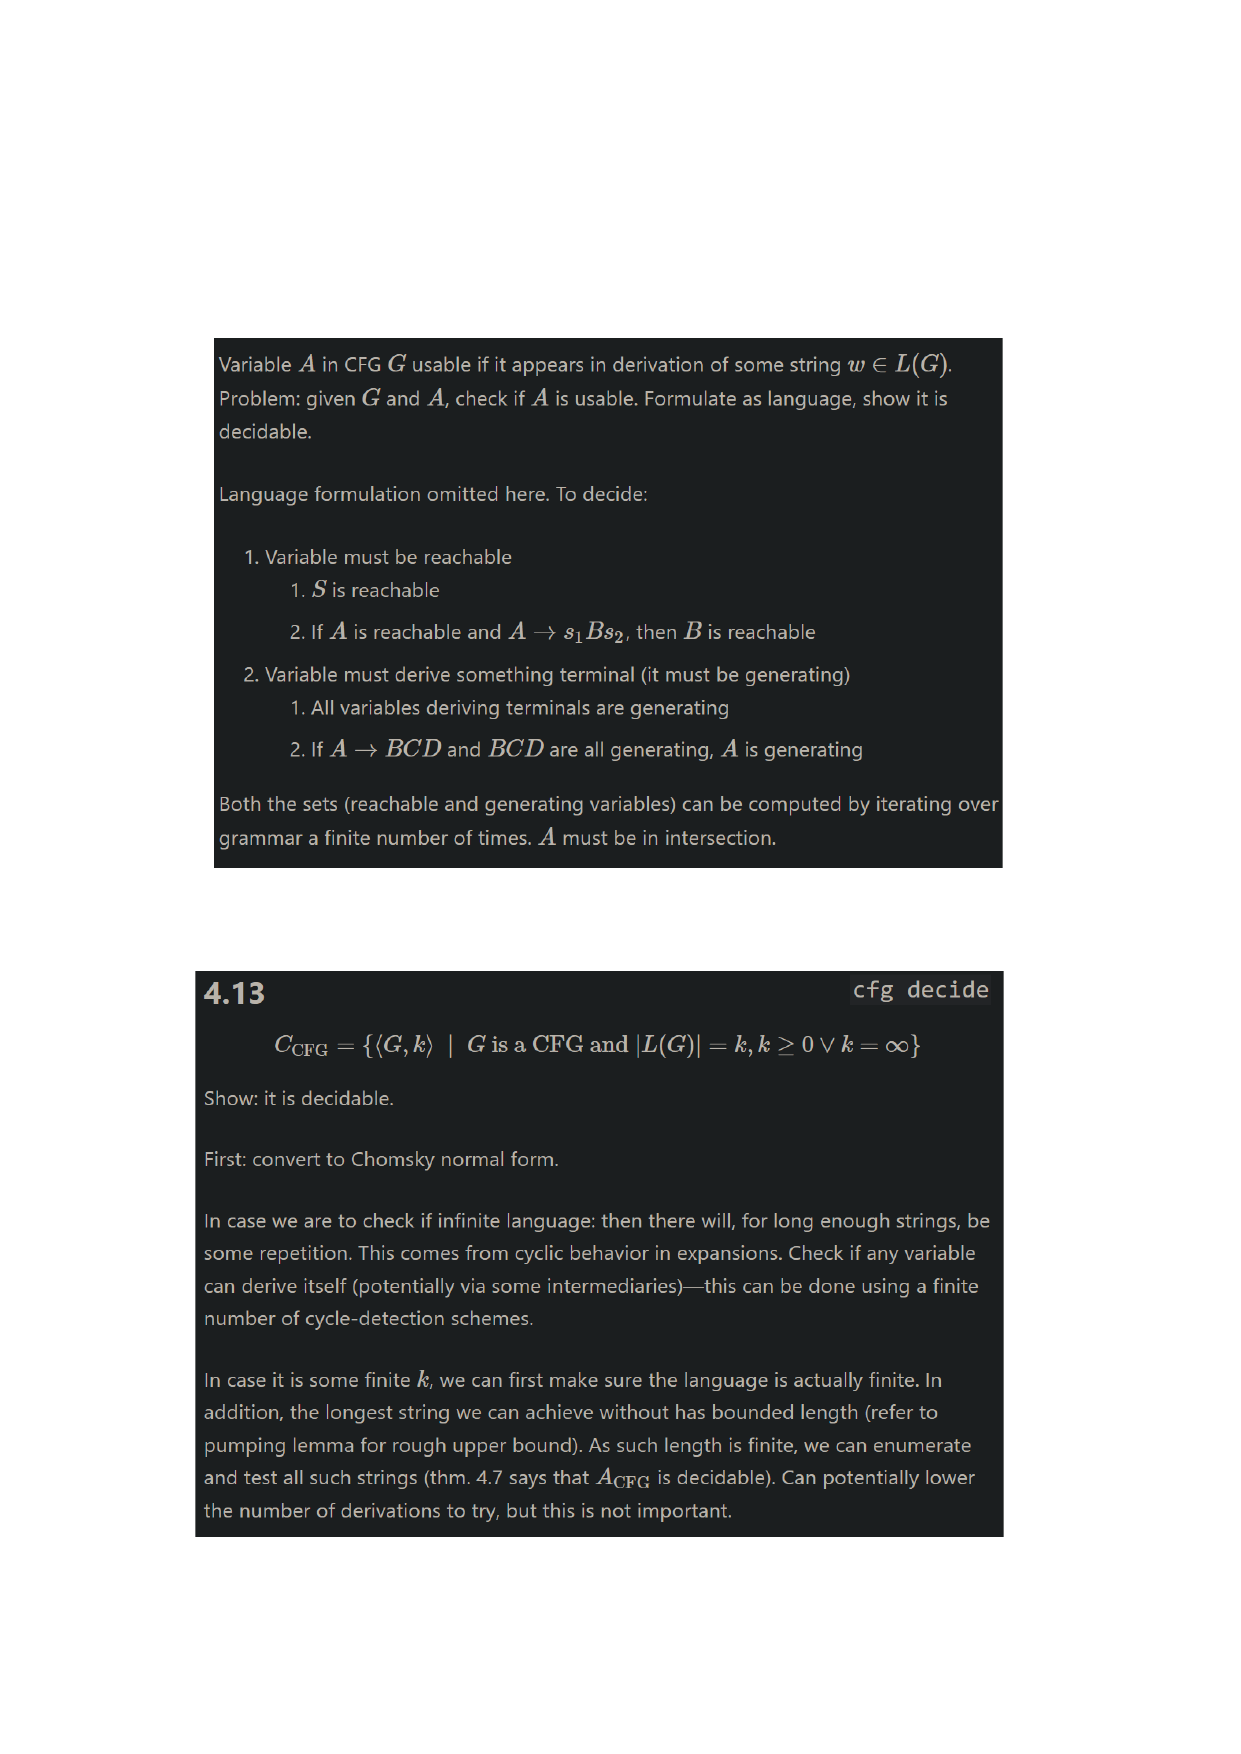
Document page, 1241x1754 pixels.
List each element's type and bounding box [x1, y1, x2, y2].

picture [214, 338, 1003, 868]
picture [195, 971, 1004, 1537]
